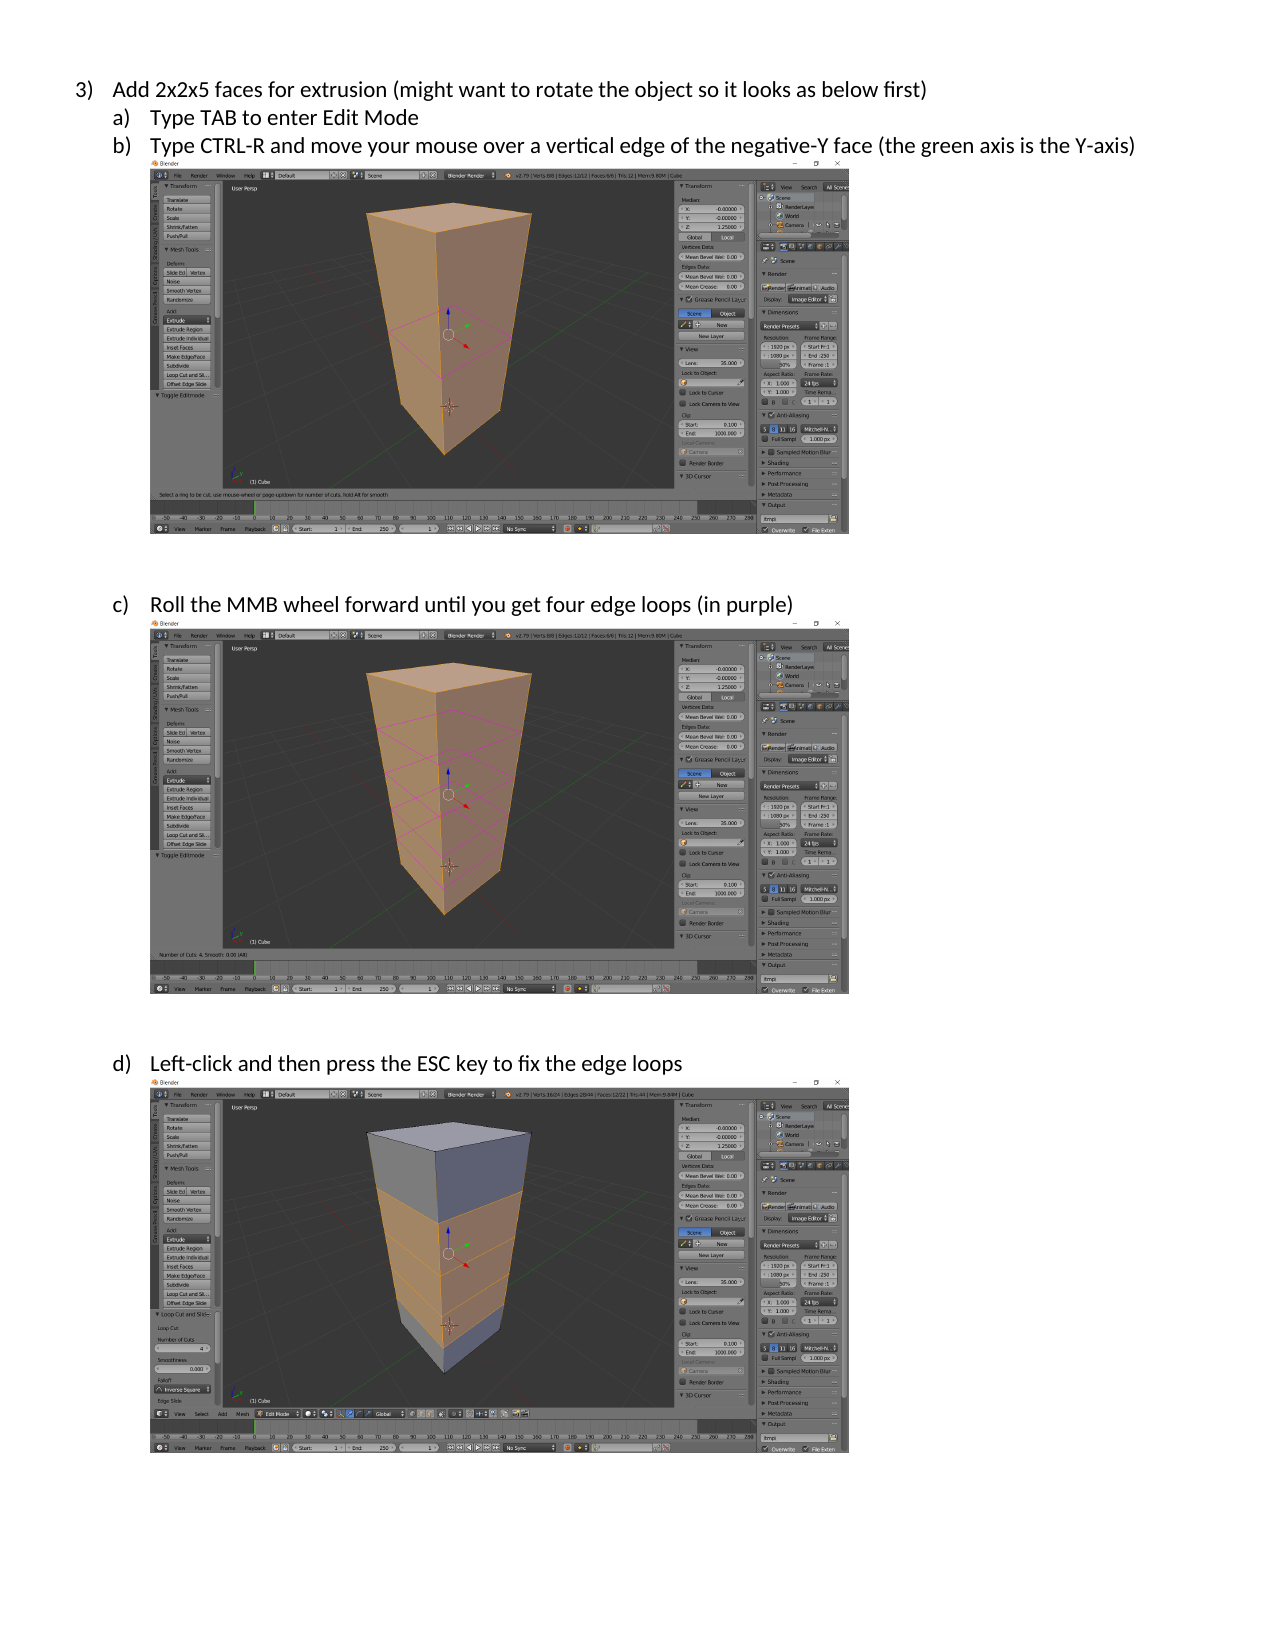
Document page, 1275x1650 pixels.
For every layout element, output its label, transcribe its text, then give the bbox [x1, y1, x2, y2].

list Type TAB to enter Edit Mode [112, 103, 1200, 131]
list Left-click and then press the ESC key to fix the edge loops [112, 1049, 1200, 1480]
list Type CTRL-R and move your mouse over a vertical edge of the negative-Y face (the green axis is the Y-axis) [112, 131, 1200, 534]
list Add 2x2x5 faces for extrusion (might want to rotate the object so it looks as below first) [75, 75, 1200, 103]
list Roll the MMB wheel forward until you get four edge loops (in purple) [112, 590, 1200, 1021]
